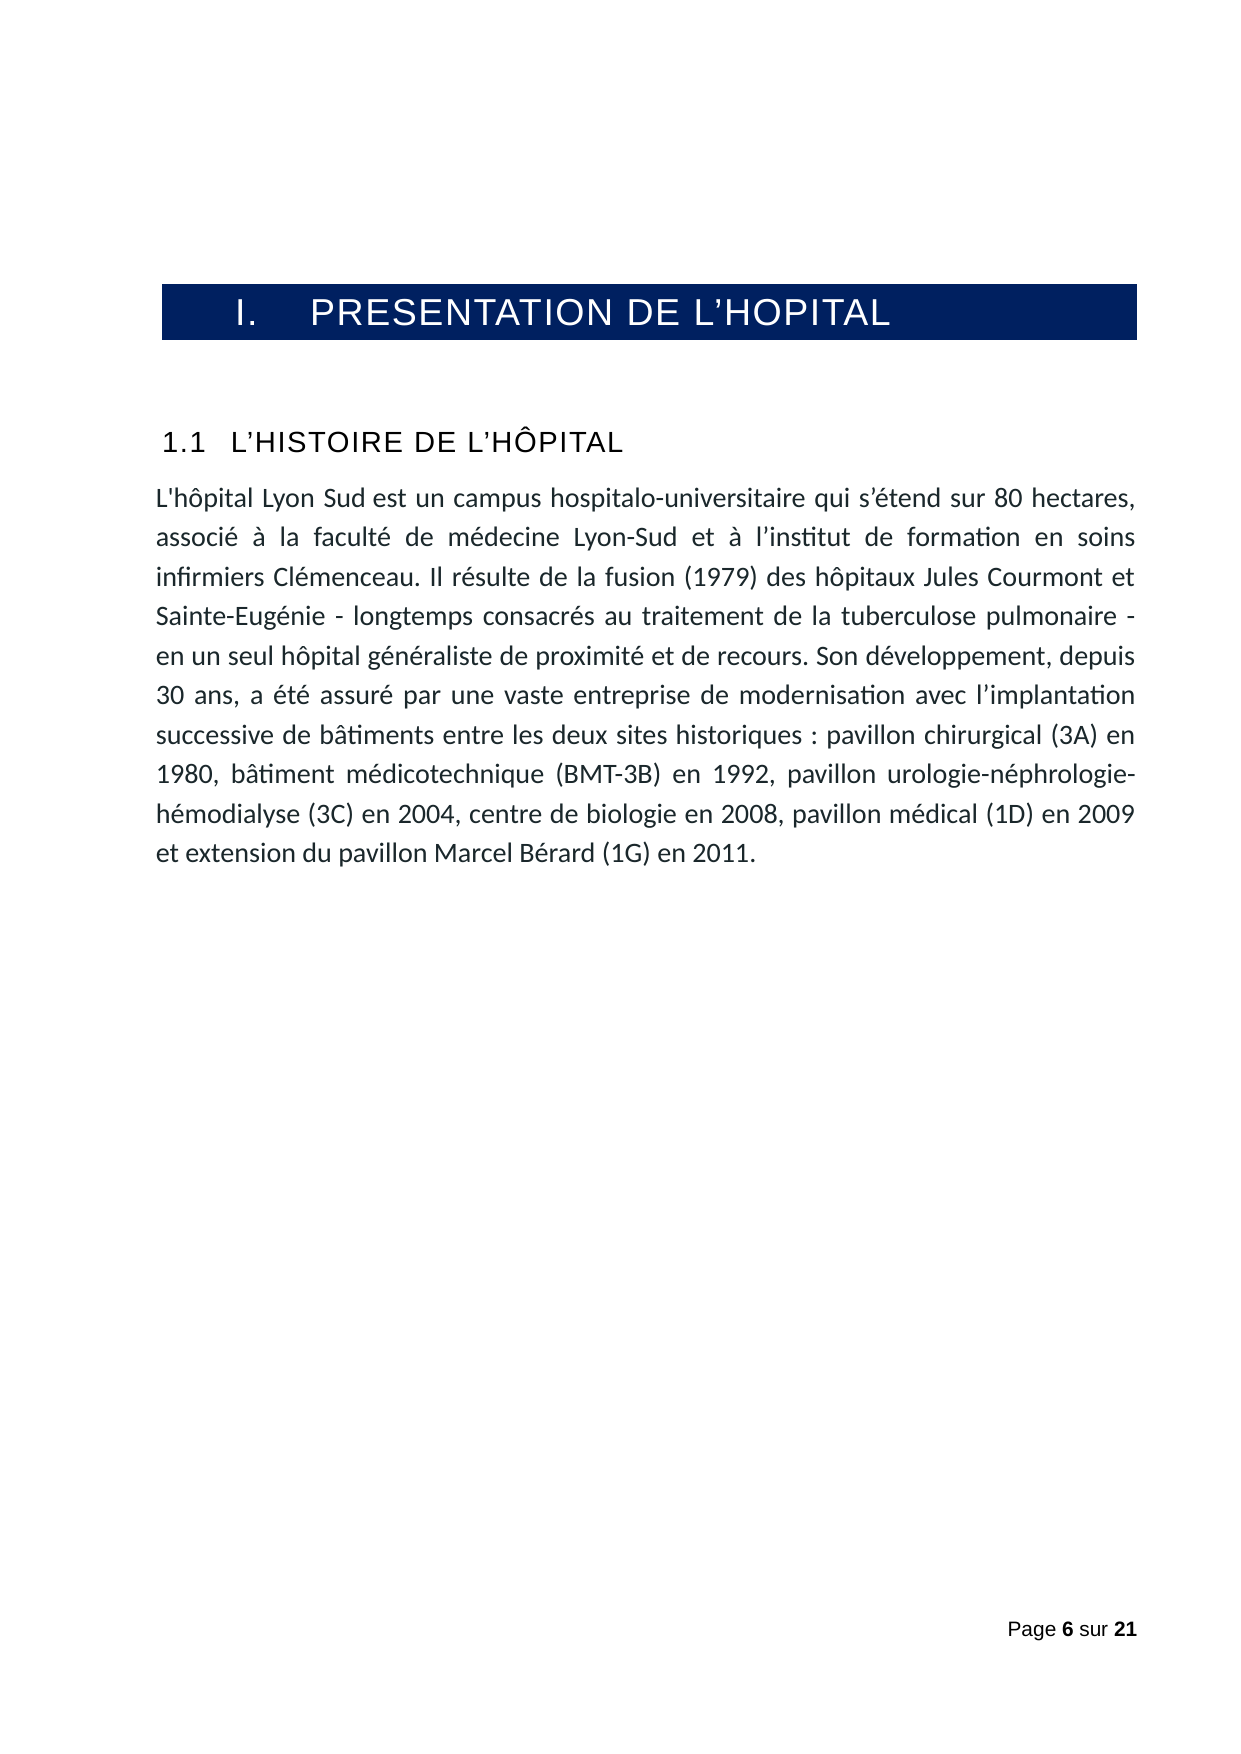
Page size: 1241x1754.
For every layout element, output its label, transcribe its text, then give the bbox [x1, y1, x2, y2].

list Presentation de l’hopital [169, 291, 1131, 334]
list l’histoire de l’hôpital [162, 425, 1131, 458]
text L'hôpital Lyon Sud est un campus hospitalo-universitaire qui s’étend sur 80 hectares, associé à la faculté de médecine Lyon-Sud et à l’institut de formation en soins infirmiers Clémenceau. Il résulte de la fusion (1979) des hôpitaux Jules Courmont et Sainte-Eugénie - longtemps consacrés au traitement de la tuberculose pulmonaire - en un seul hôpital généraliste de proximité et de recours. Son développement, depuis 30 ans, a été assuré par une vaste entreprise de modernisation avec l’implantation successive de bâtiments entre les deux sites historiques : pavillon chirurgical (3A) en 1980, bâtiment médicotechnique (BMT-3B) en 1992, pavillon urologie-néphrologie-hémodialyse (3C) en 2004, centre de biologie en 2008, pavillon médical (1D) en 2009 et extension du pavillon Marcel Bérard (1G) en 2011. [156, 480, 1137, 869]
